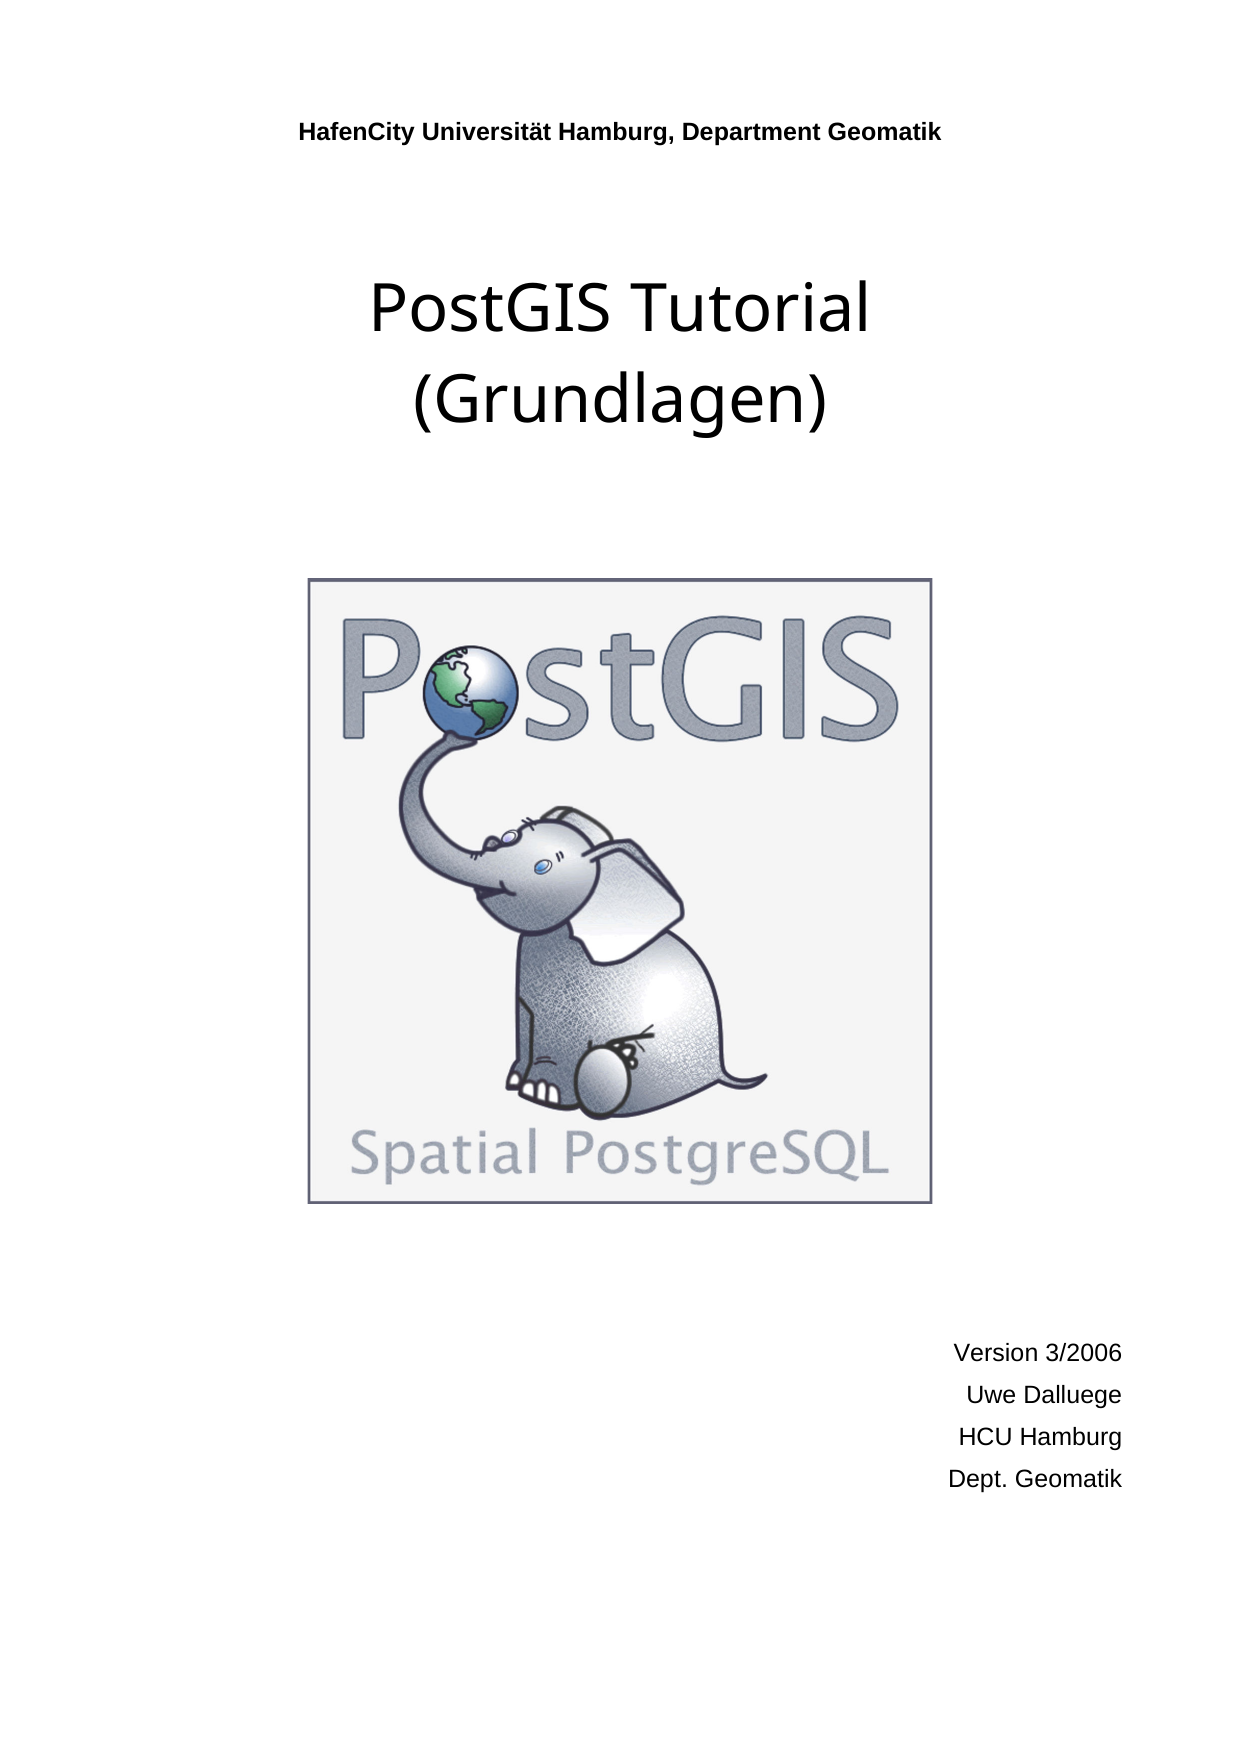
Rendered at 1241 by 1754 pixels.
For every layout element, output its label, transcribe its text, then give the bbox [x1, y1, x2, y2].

picture [307, 578, 933, 1204]
text PostGIS Tutorial [118, 260, 1122, 351]
text HafenCity Universität Hamburg, Department Geomatik [118, 118, 1122, 146]
text Uwe Dalluege [118, 1381, 1122, 1409]
text HCU Hamburg [118, 1423, 1122, 1451]
text Dept. Geomatik [118, 1465, 1122, 1493]
text (Grundlagen) [118, 351, 1122, 442]
text Version 3/2006 [118, 1339, 1122, 1367]
